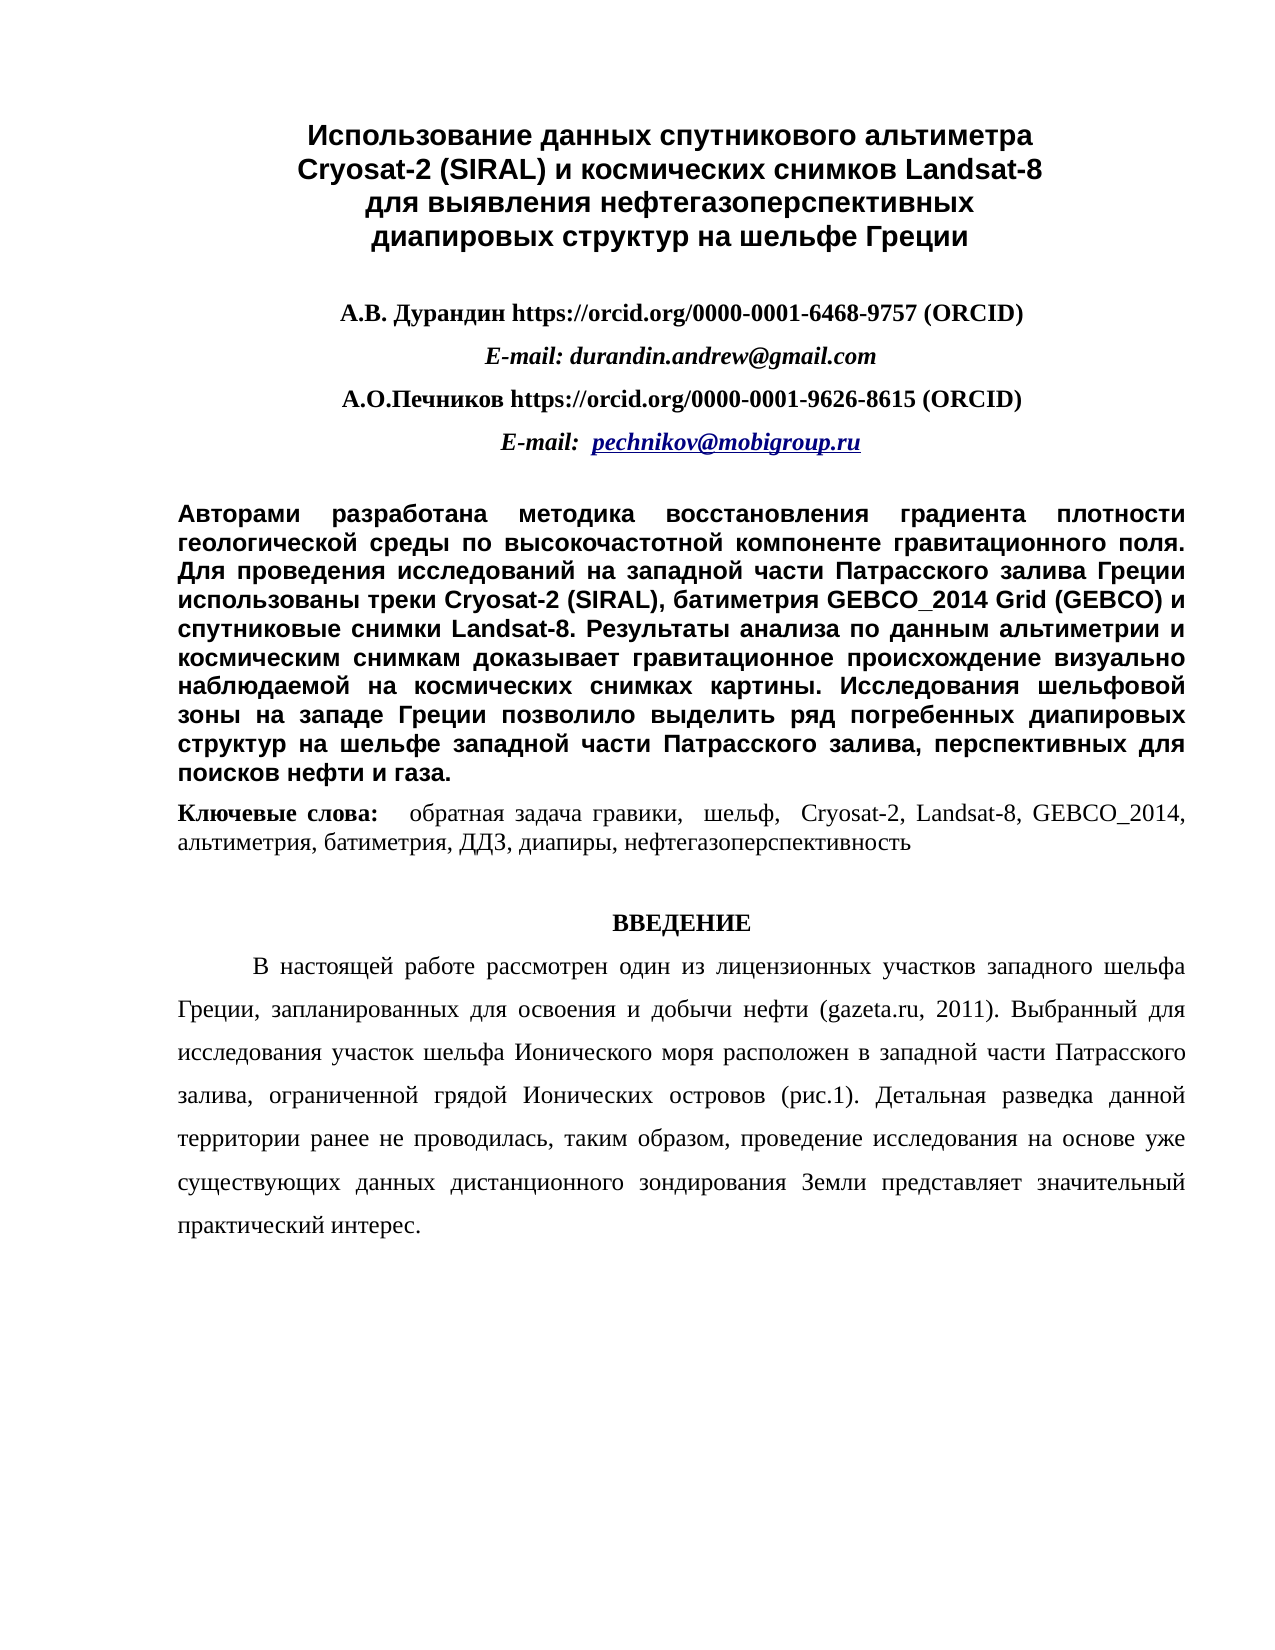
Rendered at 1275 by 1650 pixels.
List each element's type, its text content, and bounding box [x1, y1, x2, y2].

text А.В. Дурандин https://orcid.org/0000-0001-6468-9757 (ORCID) [177, 298, 1186, 326]
text Авторами разработана методика восстановления градиента плотности геологической среды по высокочастотной компоненте гравитационного поля. Для проведения исследований на западной части Патрасского залива Греции использованы треки Cryosat-2 (SIRAL), батиметрия GEBCO_2014 Grid (GEBCO) и спутниковые снимки Landsat-8. Результаты анализа по данным альтиметрии и космическим снимкам доказывает гравитационное происхождение визуально наблюдаемой на космических снимках картины. Исследования шельфовой зоны на западе Греции позволило выделить ряд погребенных диапировых структур на шельфе западной части Патрасского залива, перспективных для поисков нефти и газа. [177, 499, 1186, 786]
text В настоящей работе рассмотрен один из лицензионных участков западного шельфа Греции, запланированных для освоения и добычи нефти (gazeta.ru, 2011). Выбранный для исследования участок шельфа Ионического моря расположен в западной части Патрасского залива, ограниченной грядой Ионических островов (рис.1). Детальная разведка данной территории ранее не проводилась, таким образом, проведение исследования на основе уже существующих данных дистанционного зондирования Земли представляет значительный практический интерес. [177, 951, 1186, 1238]
text E-mail: pechnikov@mobigroup.ru [177, 427, 1186, 456]
text А.О.Печников https://orcid.org/0000-0001-9626-8615 (ORCID) [177, 384, 1186, 413]
text Ключевые слова: обратная задача гравики, шельф, Cryosat-2, Landsat-8, GEBCO_2014, альтиметрия, батиметрия, ДДЗ, диапиры, нефтегазоперспективность [177, 798, 1186, 856]
text ВВЕДЕНИЕ [177, 908, 1186, 937]
text E-mail: durandin.andrew@gmail.com [177, 341, 1186, 369]
text Использование данных спутникового альтиметра Cryosat-2 (SIRAL) и космических снимков Landsat-8 для выявления нефтегазоперспективных диапировых структур на шельфе Греции [283, 118, 1057, 252]
